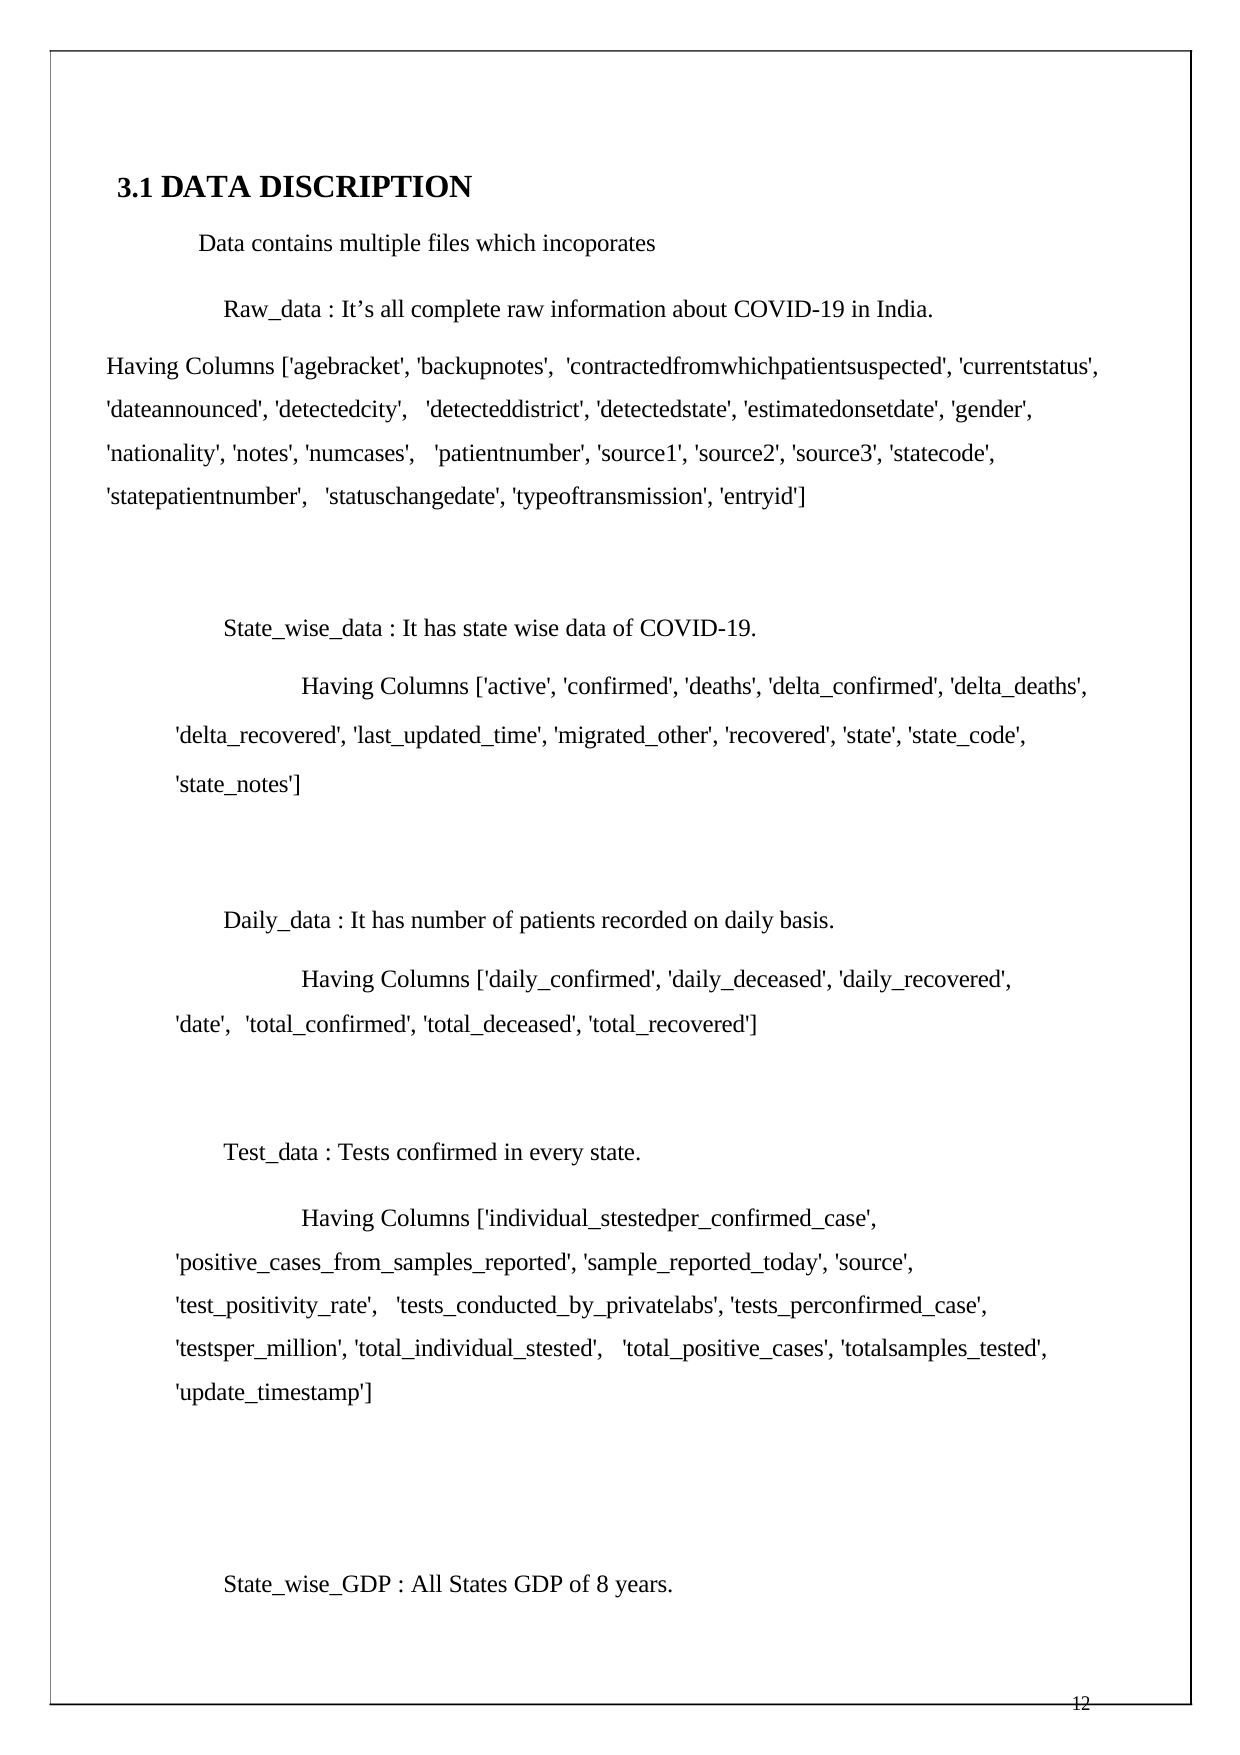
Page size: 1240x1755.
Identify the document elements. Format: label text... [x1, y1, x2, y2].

picture [47, 47, 1193, 1706]
text 12 [106, 1706, 1090, 1715]
